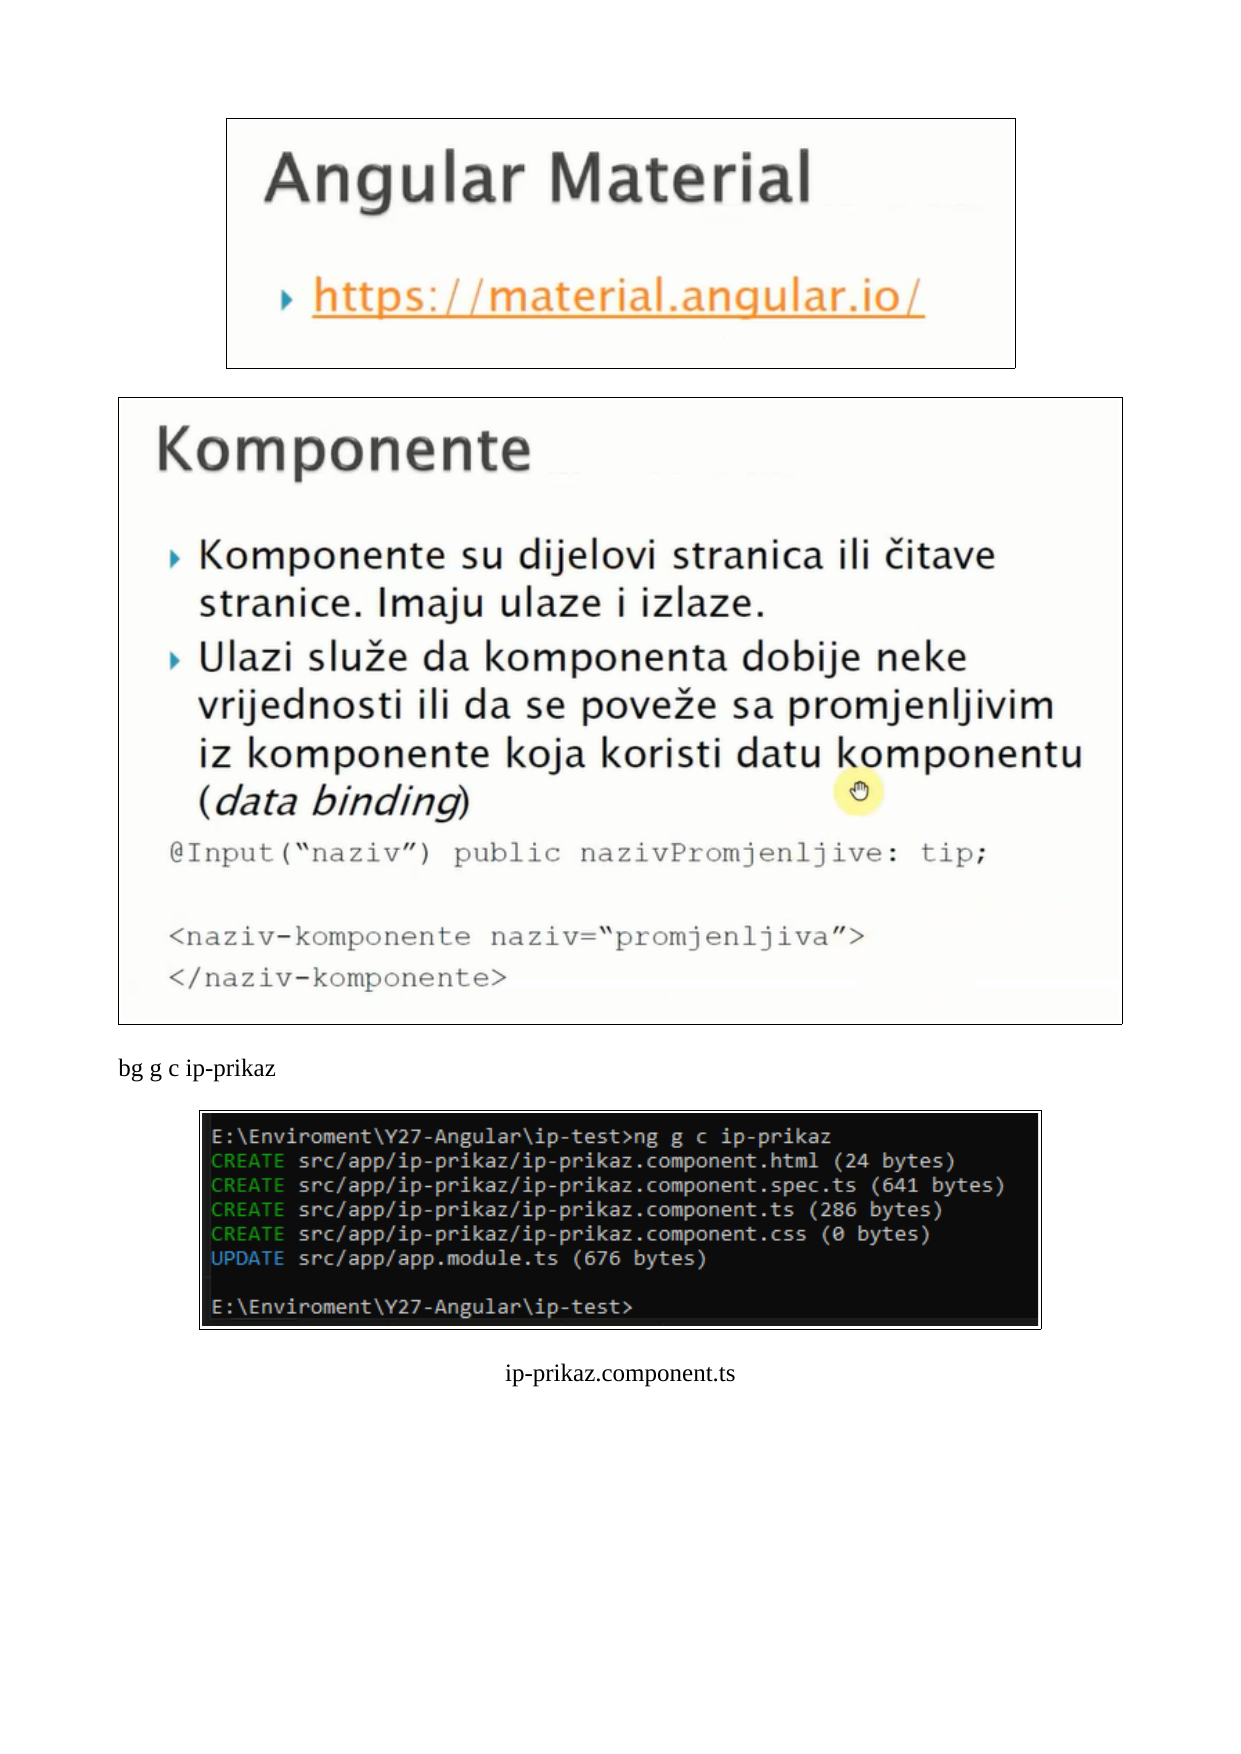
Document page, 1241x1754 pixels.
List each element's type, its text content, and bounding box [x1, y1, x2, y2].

picture [228, 121, 1012, 366]
picture [121, 400, 1119, 1021]
text ip-prikaz.component.ts [118, 1358, 1122, 1386]
text bg g c ip-prikaz [118, 1053, 1122, 1081]
picture [202, 1113, 1039, 1326]
